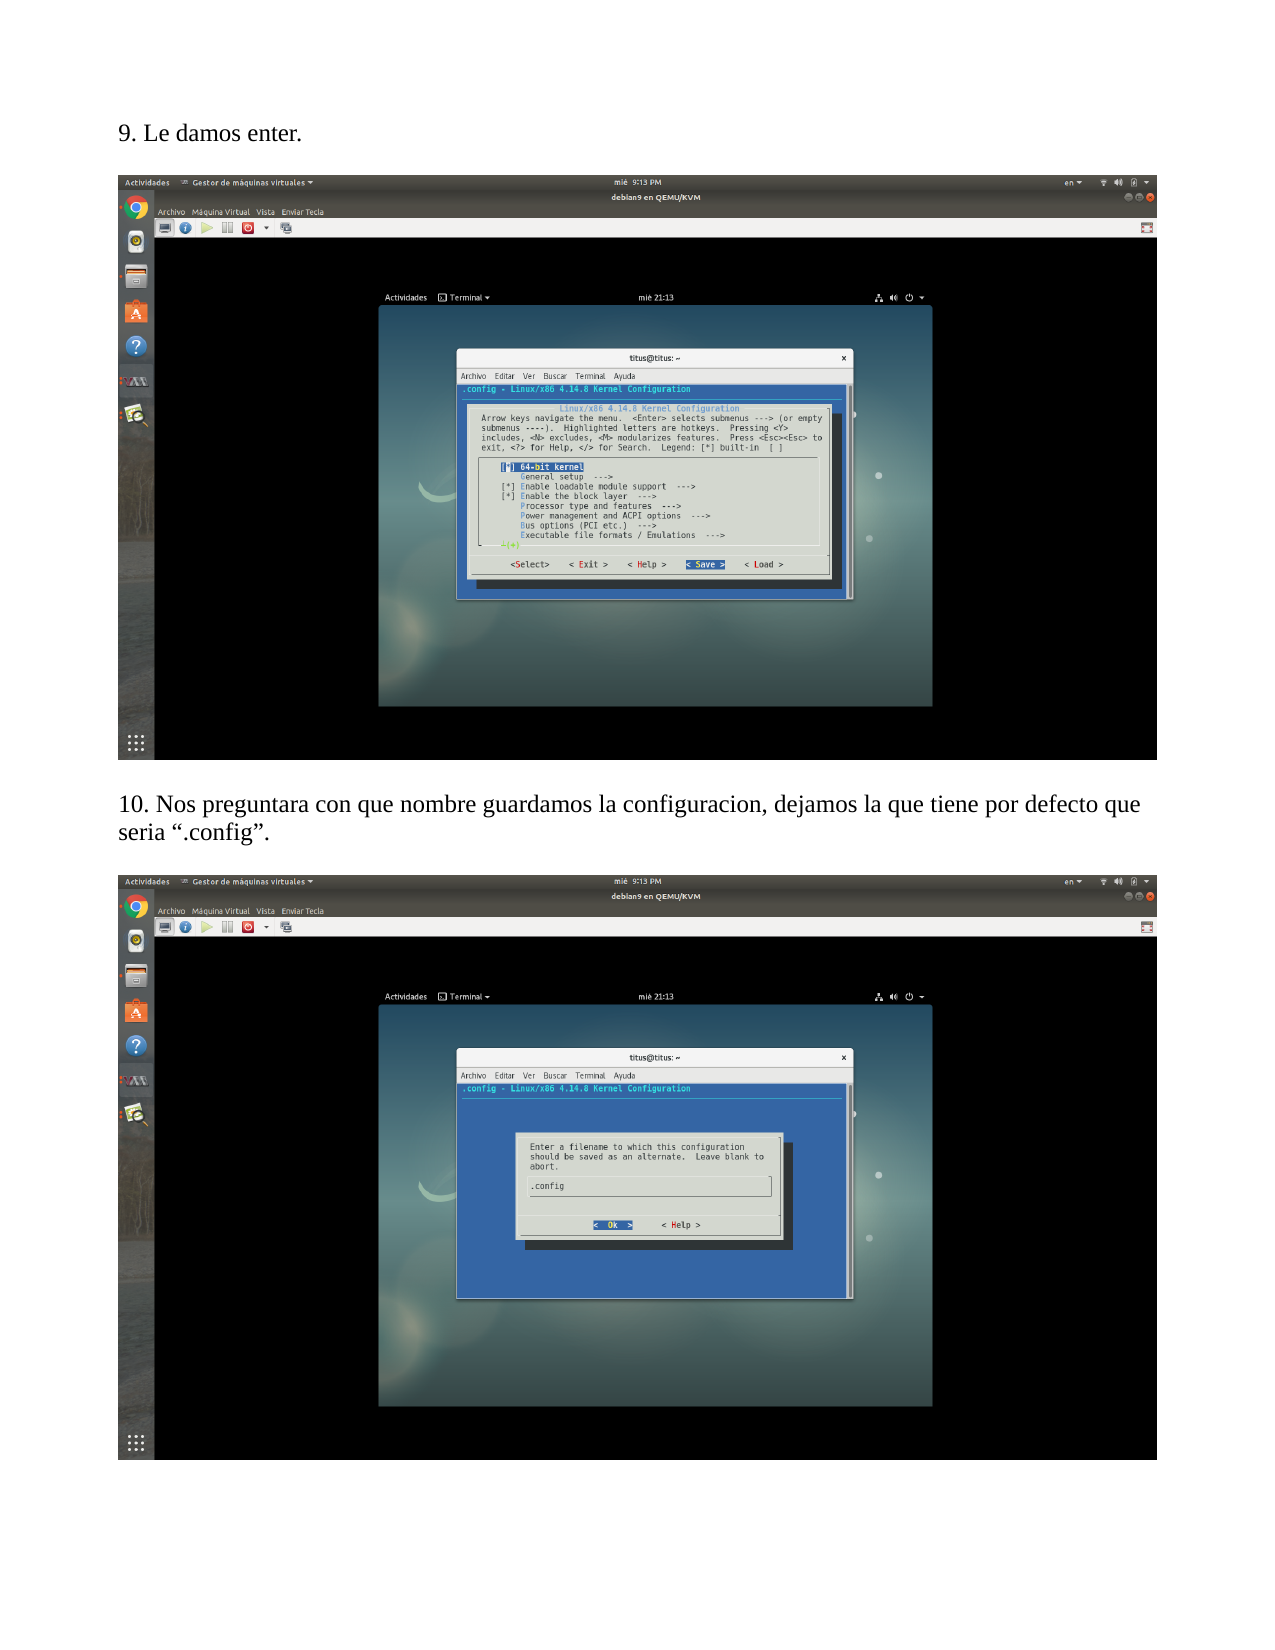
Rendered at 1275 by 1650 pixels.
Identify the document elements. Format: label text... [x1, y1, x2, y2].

text 9. Le damos enter. [118, 118, 1157, 147]
picture [118, 875, 1157, 1460]
picture [118, 175, 1157, 760]
text 10. Nos preguntara con que nombre guardamos la configuracion, dejamos la que tiene por defecto que seria “.config”. [118, 789, 1157, 846]
